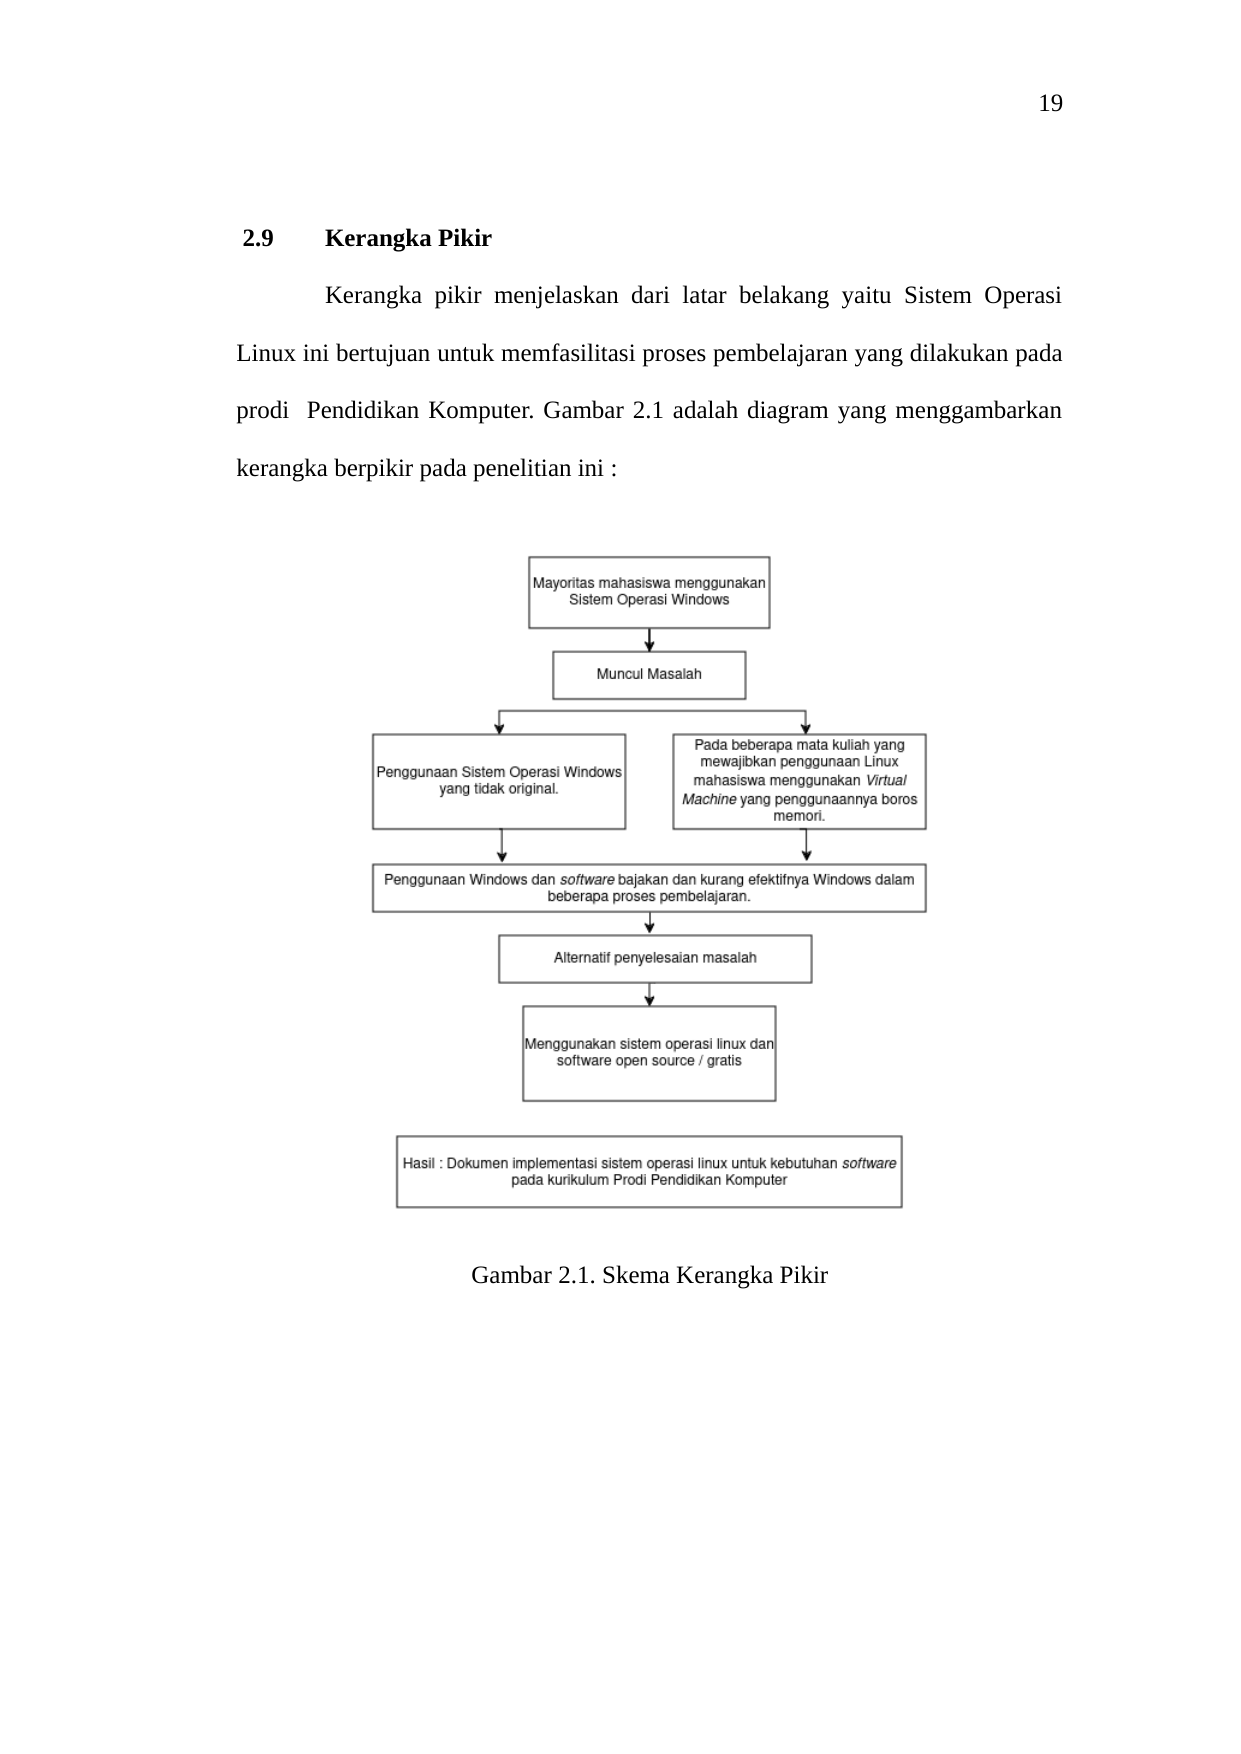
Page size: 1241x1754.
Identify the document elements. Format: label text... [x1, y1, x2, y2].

text Kerangka pikir menjelaskan dari latar belakang yaitu Sistem Operasi Linux ini bertujuan untuk memfasilitasi proses pembelajaran yang dilakukan pada prodi Pendidikan Komputer. Gambar 2.1 adalah diagram yang menggambarkan kerangka berpikir pada penelitian ini : [236, 280, 1063, 482]
text Gambar 2.1. Skema Kerangka Pikir [289, 1231, 1010, 1289]
subtitle Kerangka Pikir [236, 223, 1063, 252]
picture [289, 510, 1010, 1231]
